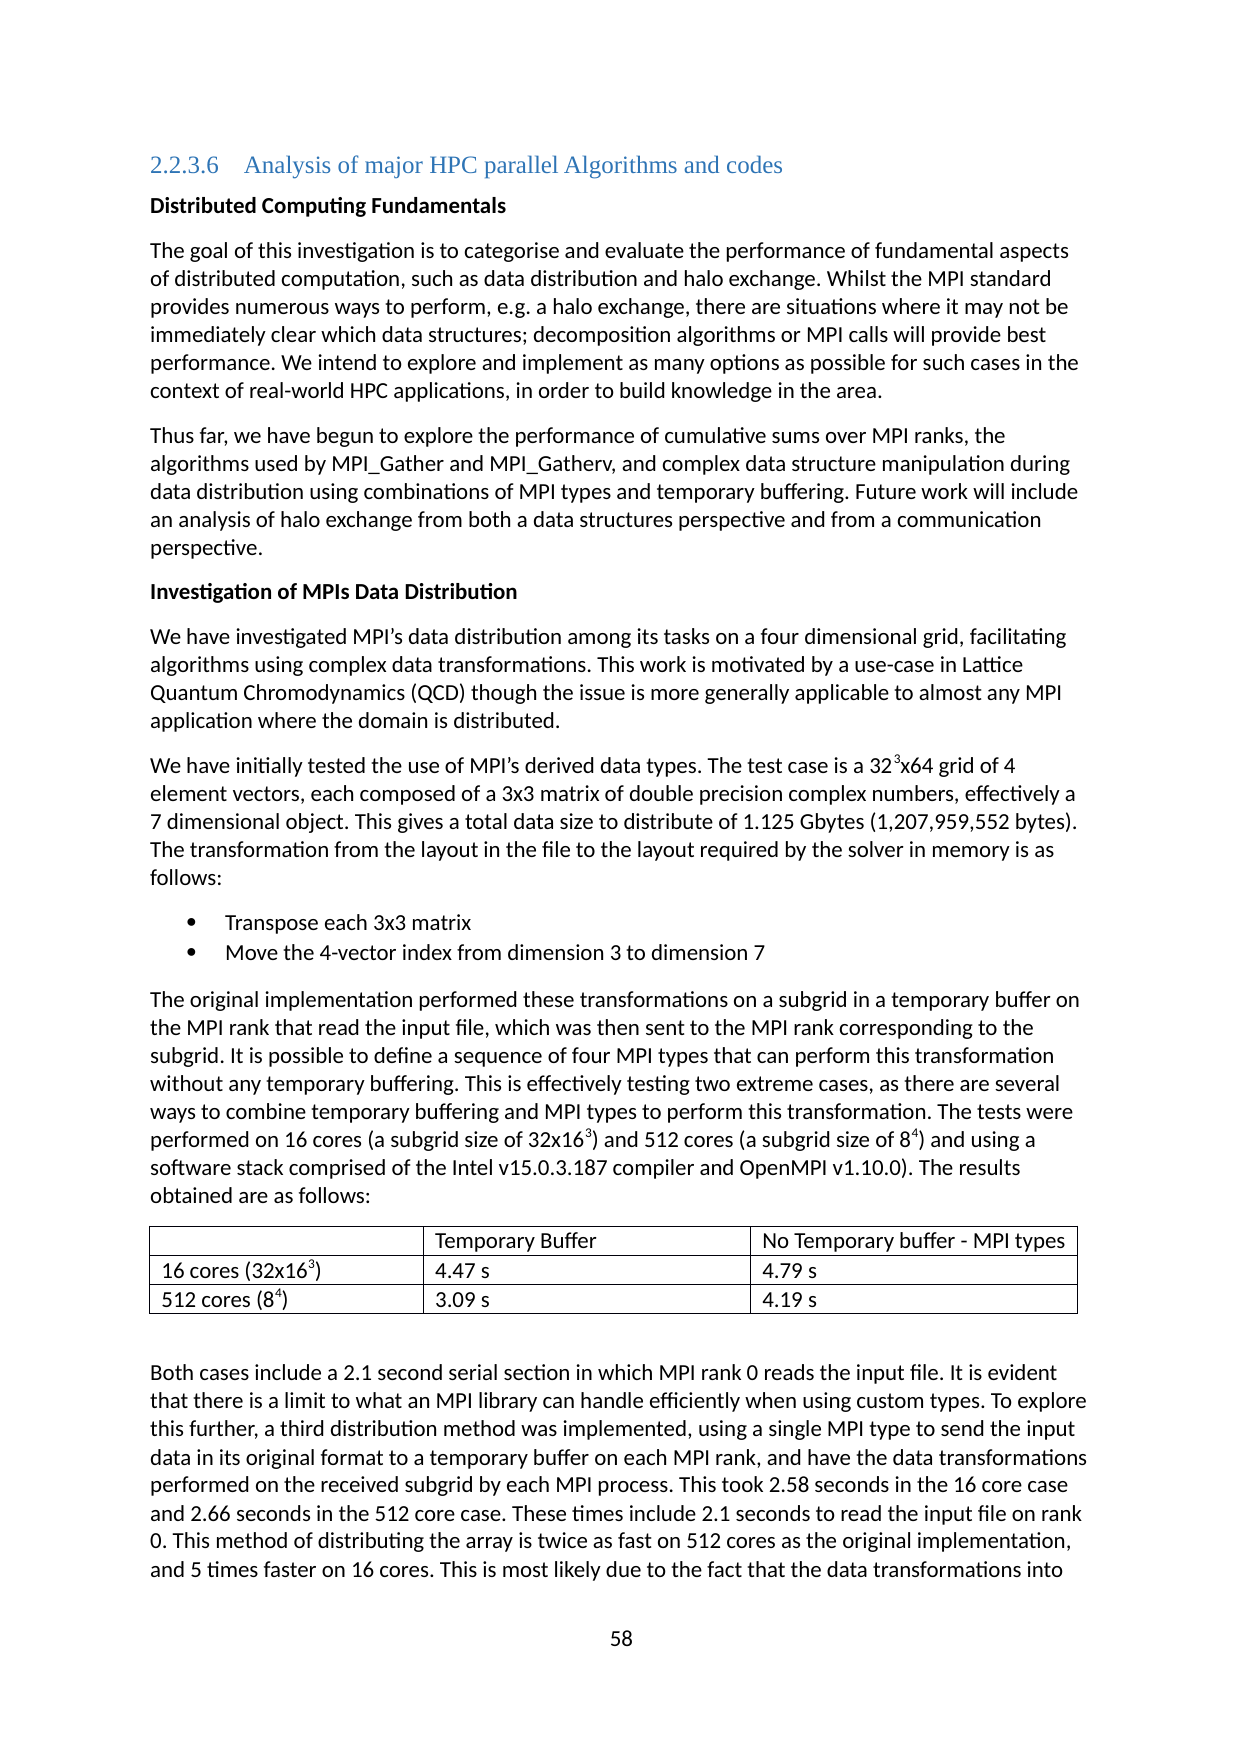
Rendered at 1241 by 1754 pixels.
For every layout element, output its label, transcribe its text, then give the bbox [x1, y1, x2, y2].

text Both cases include a 2.1 second serial section in which MPI rank 0 reads the input file. It is evident that there is a limit to what an MPI library can handle efficiently when using custom types. To explore this further, a third distribution method was implemented, using a single MPI type to send the input data in its original format to a temporary buffer on each MPI rank, and have the data transformations performed on the received subgrid by each MPI process. This took 2.58 seconds in the 16 core case and 2.66 seconds in the 512 core case. These times include 2.1 seconds to read the input file on rank 0. This method of distributing the array is twice as fast on 512 cores as the original implementation, and 5 times faster on 16 cores. This is most likely due to the fact that the data transformations into [150, 1358, 1092, 1583]
table_cell 4.79 s [751, 1256, 1077, 1284]
text Investigation of MPIs Data Distribution [150, 577, 1092, 606]
table_cell 4.47 s [424, 1256, 750, 1284]
table_header [150, 1227, 423, 1255]
list Transpose each 3x3 matrix [187, 908, 1092, 936]
text We have investigated MPI’s data distribution among its tasks on a four dimensional grid, facilitating algorithms using complex data transformations. This work is motivated by a use-case in Lattice Quantum Chromodynamics (QCD) though the issue is more generally applicable to almost any MPI application where the domain is distributed. [150, 622, 1092, 734]
table_cell 3.09 s [424, 1285, 750, 1313]
text Distributed Computing Fundamentals [150, 191, 1092, 219]
table_header Temporary Buffer [424, 1227, 750, 1255]
text The original implementation performed these transformations on a subgrid in a temporary buffer on the MPI rank that read the input file, which was then sent to the MPI rank corresponding to the subgrid. It is possible to define a sequence of four MPI types that can perform this transformation without any temporary buffering. This is effectively testing two extreme cases, as there are several ways to combine temporary buffering and MPI types to perform this transformation. The tests were performed on 16 cores (a subgrid size of 32x163) and 512 cores (a subgrid size of 84) and using a software stack comprised of the Intel v15.0.3.187 compiler and OpenMPI v1.10.0). The results obtained are as follows: [150, 985, 1092, 1209]
table_cell 512 cores (84) [150, 1285, 423, 1313]
text The goal of this investigation is to categorise and evaluate the performance of fundamental aspects of distributed computation, such as data distribution and halo exchange. Whilst the MPI standard provides numerous ways to perform, e.g. a halo exchange, there are situations where it may not be immediately clear which data structures; decomposition algorithms or MPI calls will provide best performance. We intend to explore and implement as many options as possible for such cases in the context of real-world HPC applications, in order to build knowledge in the area. [150, 236, 1092, 404]
list Move the 4-vector index from dimension 3 to dimension 7 [187, 938, 1092, 966]
table_header No Temporary buffer - MPI types [751, 1227, 1077, 1255]
text We have initially tested the use of MPI’s derived data types. The test case is a 323x64 grid of 4 element vectors, each composed of a 3x3 matrix of double precision complex numbers, effectively a 7 dimensional object. This gives a total data size to distribute of 1.125 Gbytes (1,207,959,552 bytes). The transformation from the layout in the file to the layout required by the solver in memory is as follows: [150, 751, 1092, 891]
subtitle Analysis of major HPC parallel Algorithms and codes [150, 150, 1092, 179]
table_cell 16 cores (32x163) [150, 1256, 423, 1284]
table_cell 4.19 s [751, 1285, 1077, 1313]
text Thus far, we have begun to explore the performance of cumulative sums over MPI ranks, the algorithms used by MPI_Gather and MPI_Gatherv, and complex data structure manipulation during data distribution using combinations of MPI types and temporary buffering. Future work will include an analysis of halo exchange from both a data structures perspective and from a communication perspective. [150, 421, 1092, 561]
